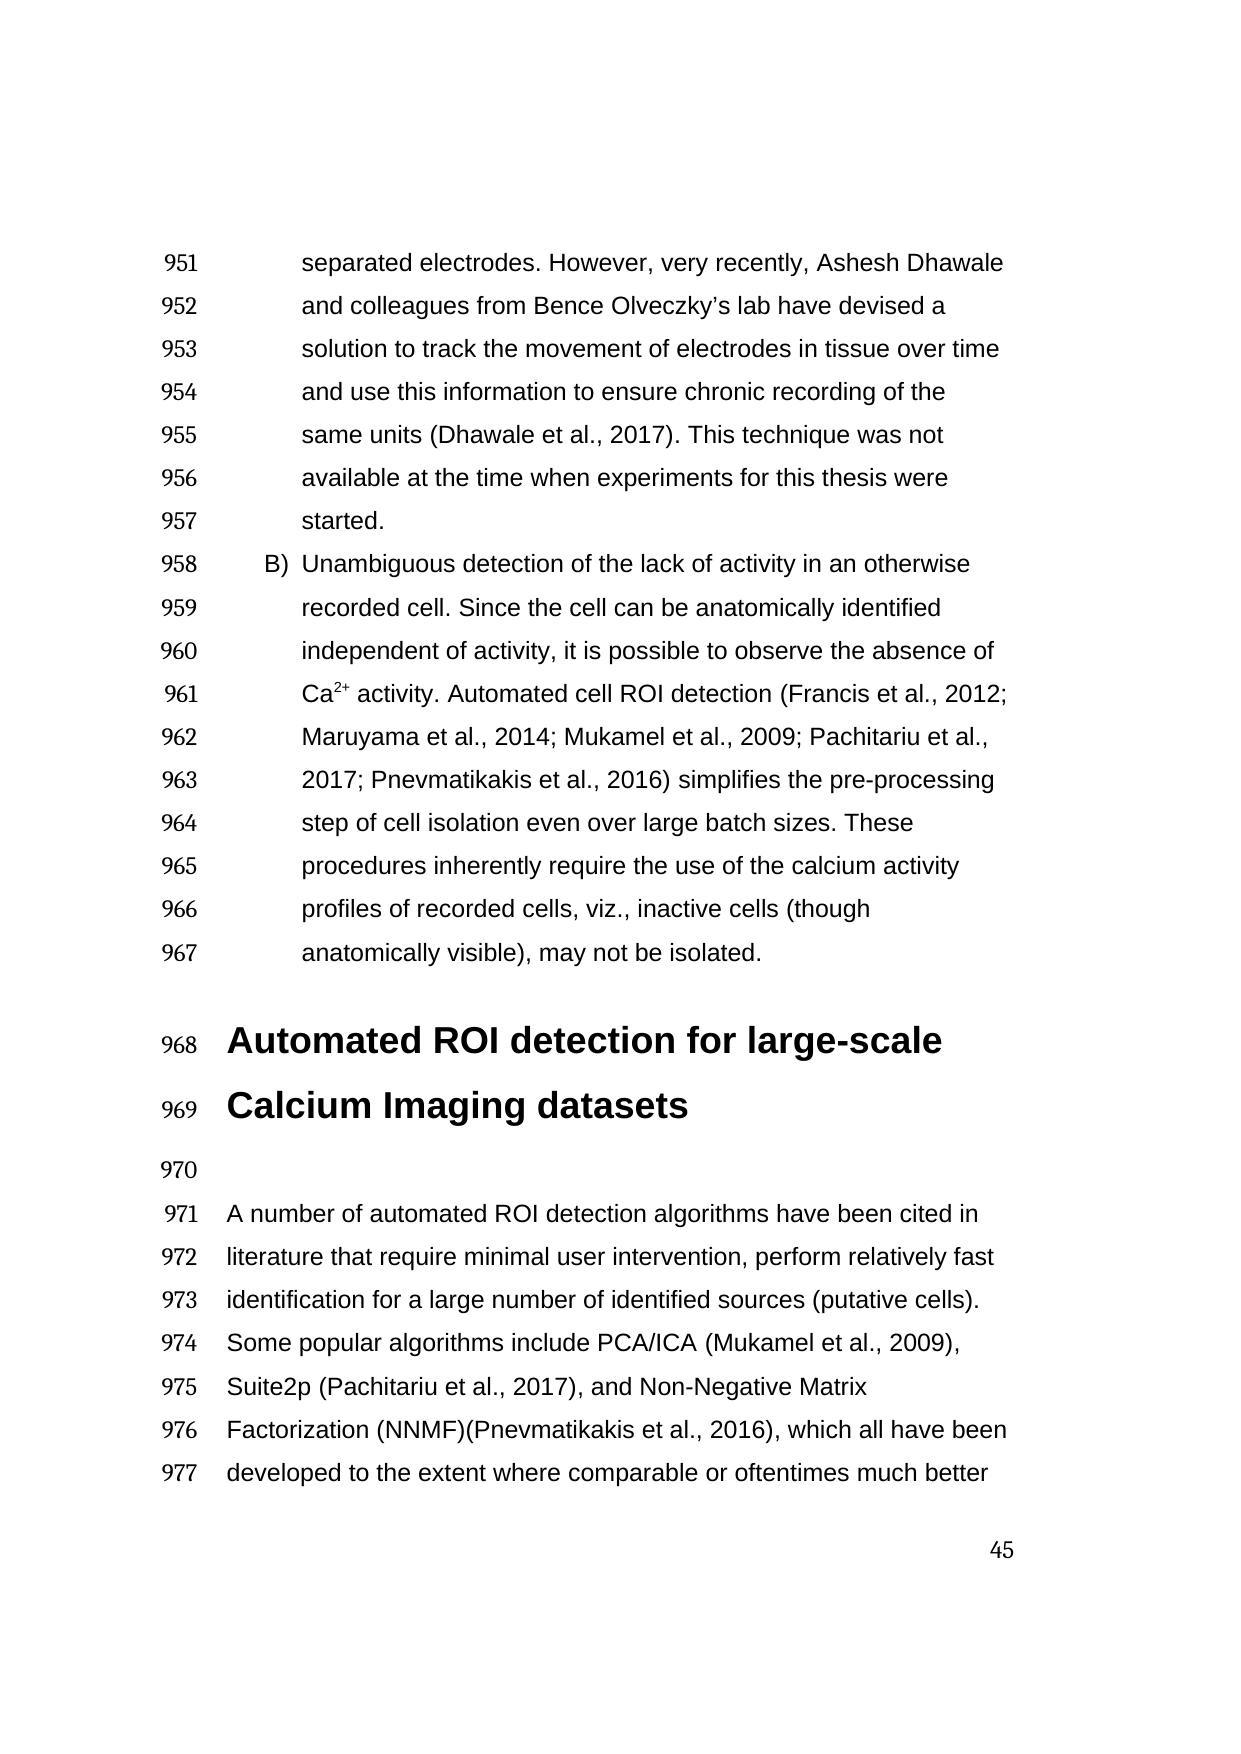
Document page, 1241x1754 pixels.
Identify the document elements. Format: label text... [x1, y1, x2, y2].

text A number of automated ROI detection algorithms have been cited in literature that require minimal user intervention, perform relatively fast identification for a large number of identified sources (putative cells). Some popular algorithms include PCA/ICA (Mukamel et al., 2009)⁠, Suite2p (Pachitariu et al., 2017)⁠, and Non-Negative Matrix Factorization (NNMF)(Pnevmatikakis et al., 2016)⁠, which all have been developed to the extent where comparable or oftentimes much better [226, 1199, 1014, 1487]
subtitle Automated ROI detection for large-scale Calcium Imaging datasets [226, 1018, 1014, 1126]
list separated electrodes. However, very recently, Ashesh Dhawale and colleagues from Bence Olveczky’s lab have devised a solution to track the movement of electrodes in tissue over time and use this information to ensure chronic recording of the same units (Dhawale et al., 2017). This technique was not available at the time when experiments for this thesis were started. [264, 248, 1014, 535]
list Unambiguous detection of the lack of activity in an otherwise recorded cell. Since the cell can be anatomically identified independent of activity, it is possible to observe the absence of Ca2+ activity. Automated cell ROI detection (Francis et al., 2012; Maruyama et al., 2014; Mukamel et al., 2009; Pachitariu et al., 2017; Pnevmatikakis et al., 2016)⁠ simplifies the pre-processing step of cell isolation even over large batch sizes. These procedures inherently require the use of the calcium activity profiles of recorded cells, viz., inactive cells (though anatomically visible), may not be isolated. [264, 549, 1014, 966]
